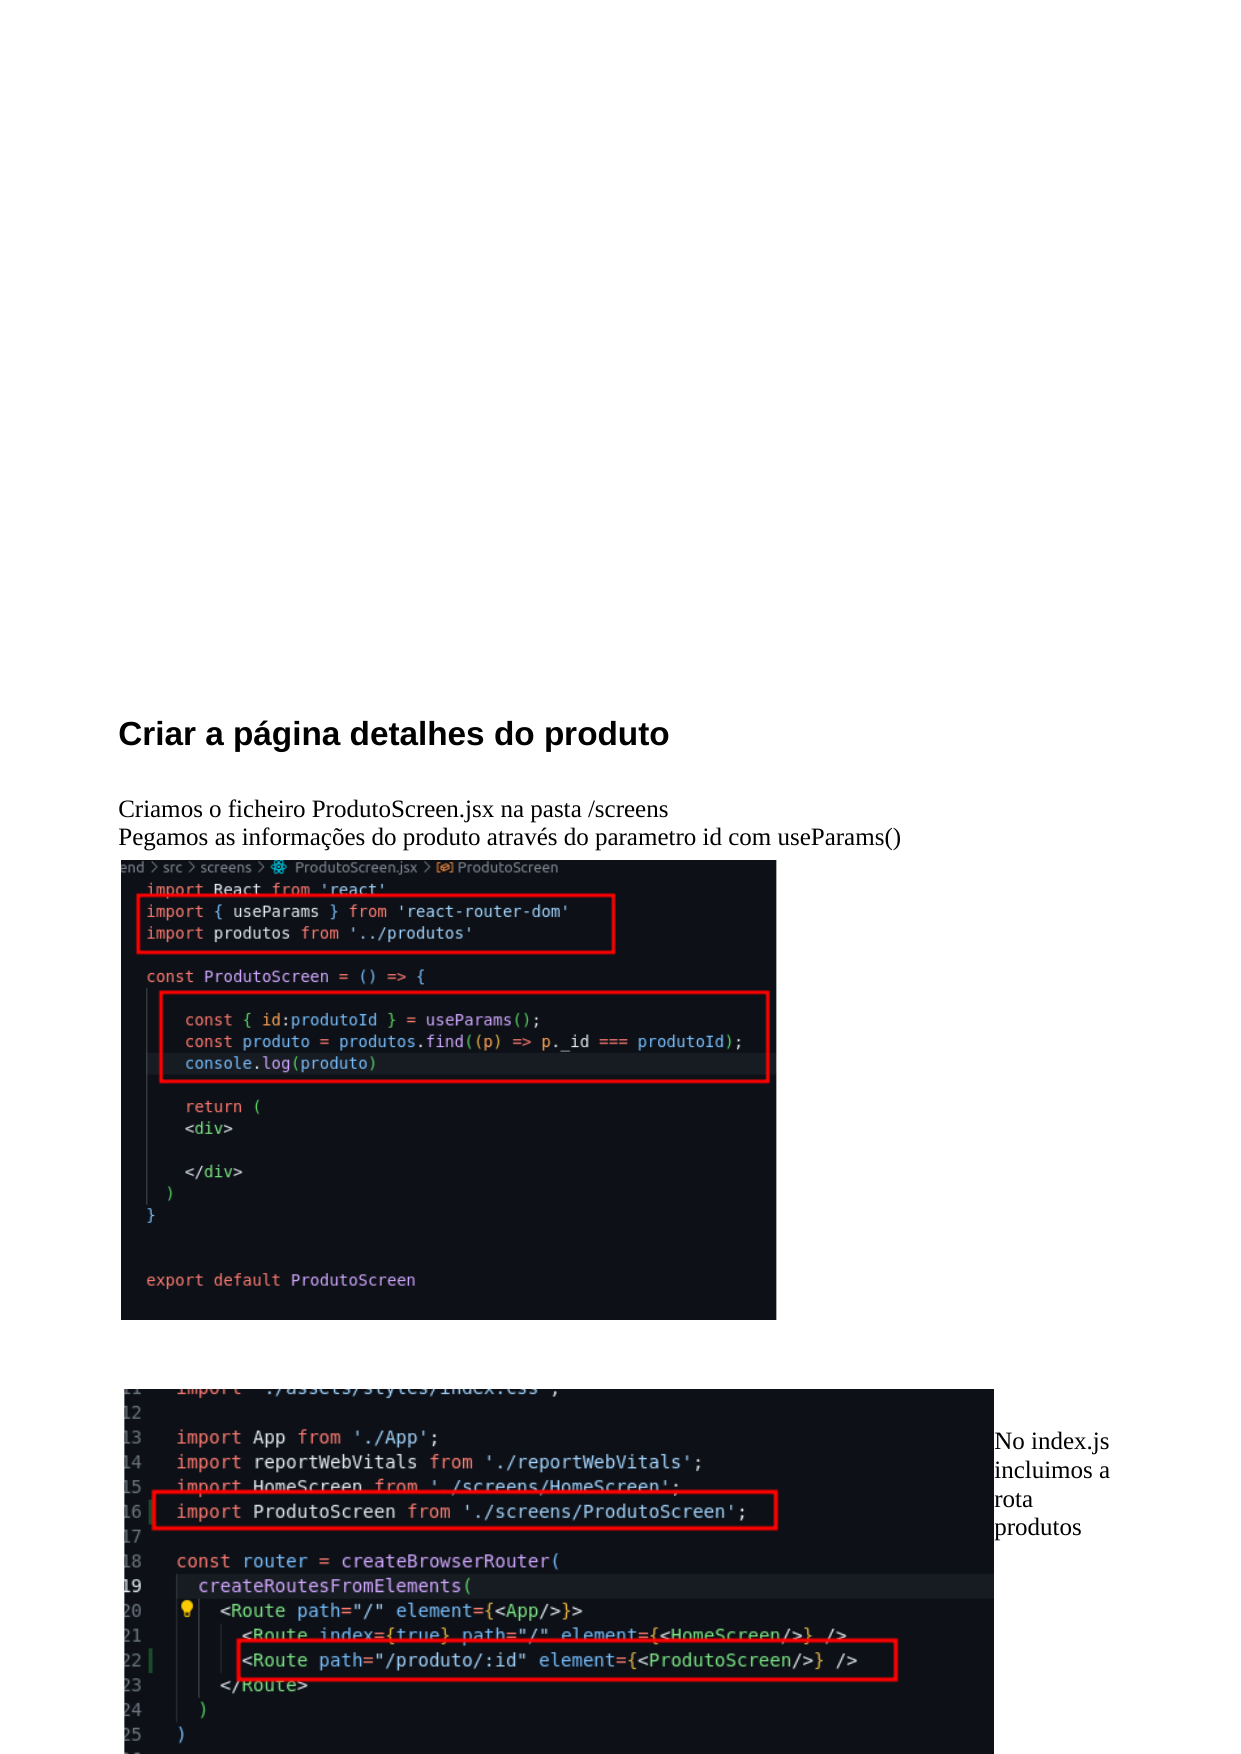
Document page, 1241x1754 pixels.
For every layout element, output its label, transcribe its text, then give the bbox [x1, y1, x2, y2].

subtitle Criar a página detalhes do produto [118, 714, 1122, 752]
text No index.js incluimos a rota produtos [994, 1426, 1122, 1541]
text Criamos o ficheiro ProdutoScreen.jsx na pasta /screens [118, 794, 1122, 822]
picture [121, 860, 777, 1320]
picture [124, 1389, 994, 1754]
text Pegamos as informações do produto através do parametro id com useParams() [118, 822, 1122, 851]
